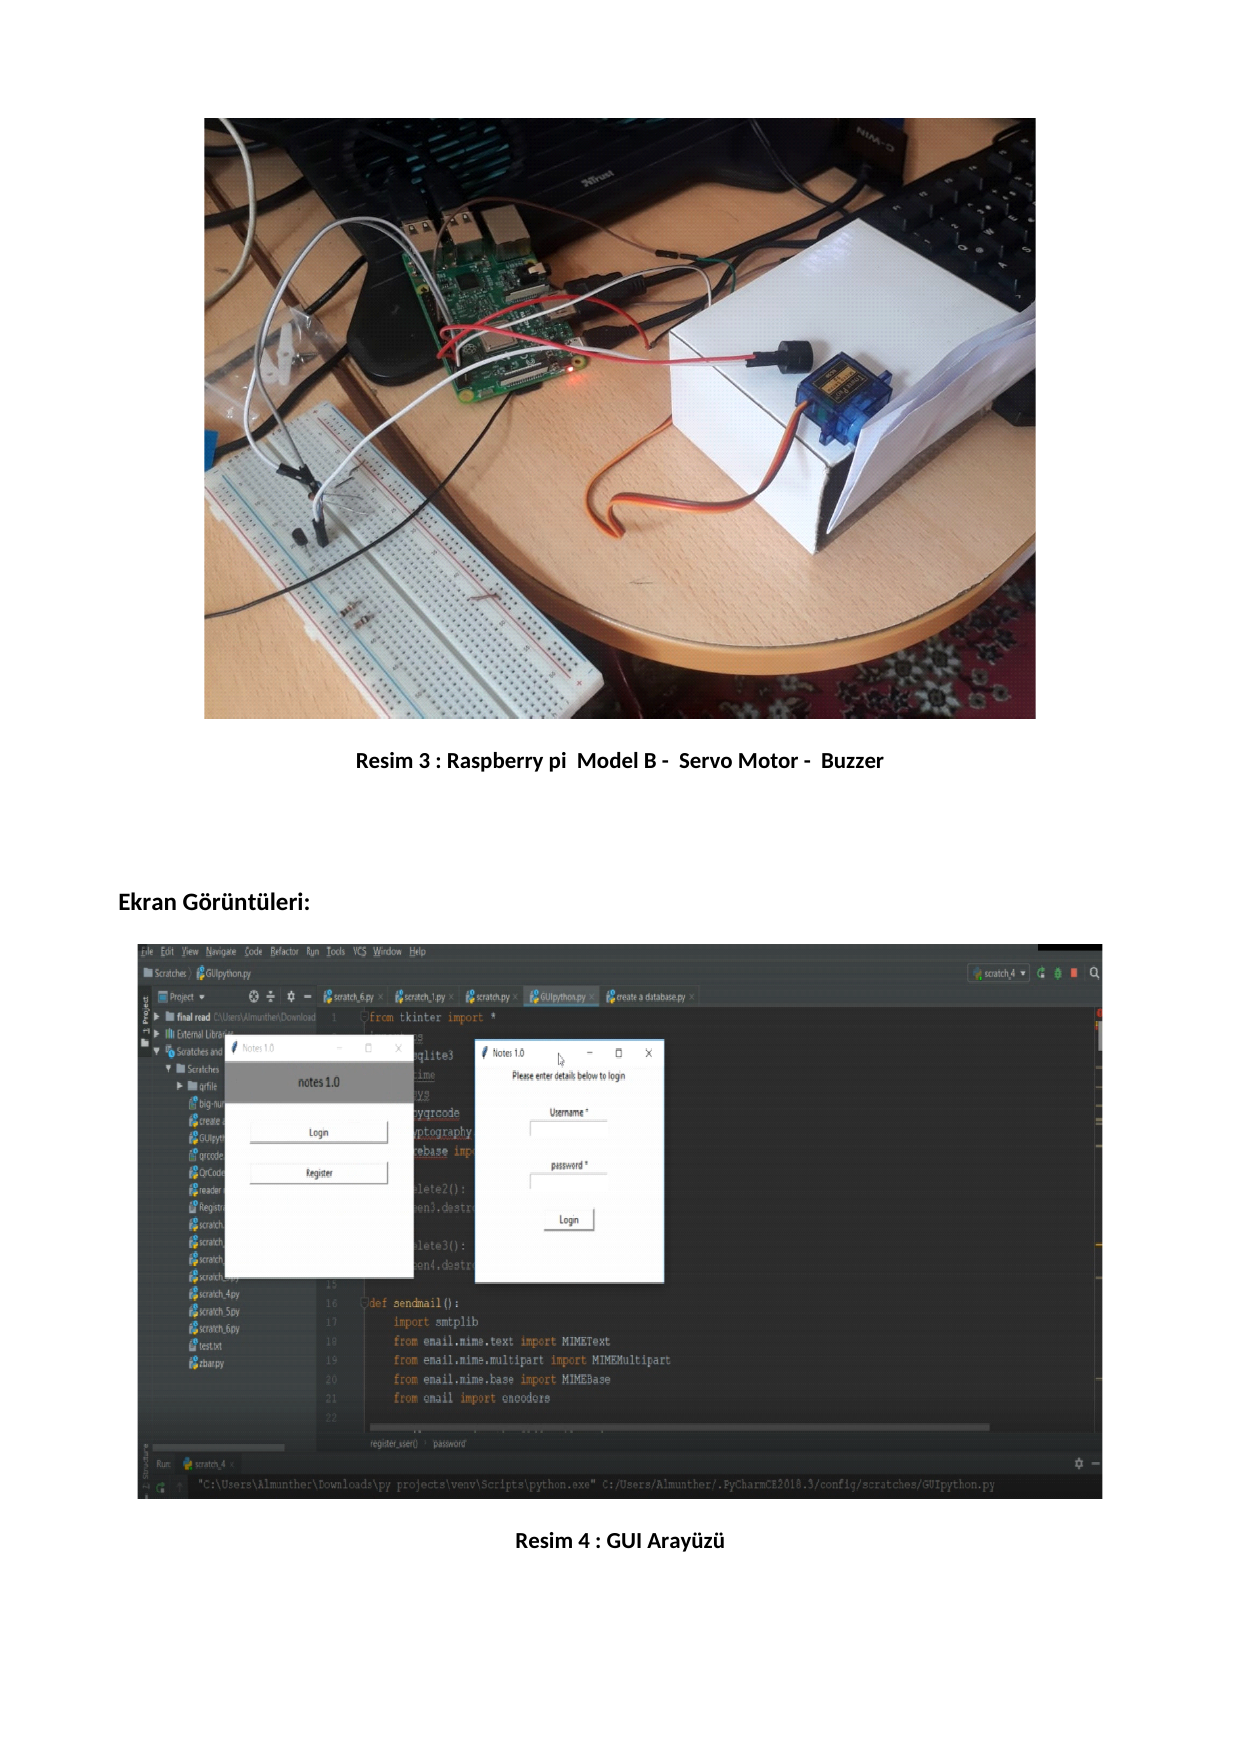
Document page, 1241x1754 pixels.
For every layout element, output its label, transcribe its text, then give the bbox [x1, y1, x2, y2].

text Resim 4 : GUI Arayüzü [118, 1527, 1122, 1554]
text Ekran Görüntüleri: [118, 886, 1122, 917]
text Resim 3 : Raspberry pi Model B - Servo Motor - Buzzer [118, 746, 1122, 774]
